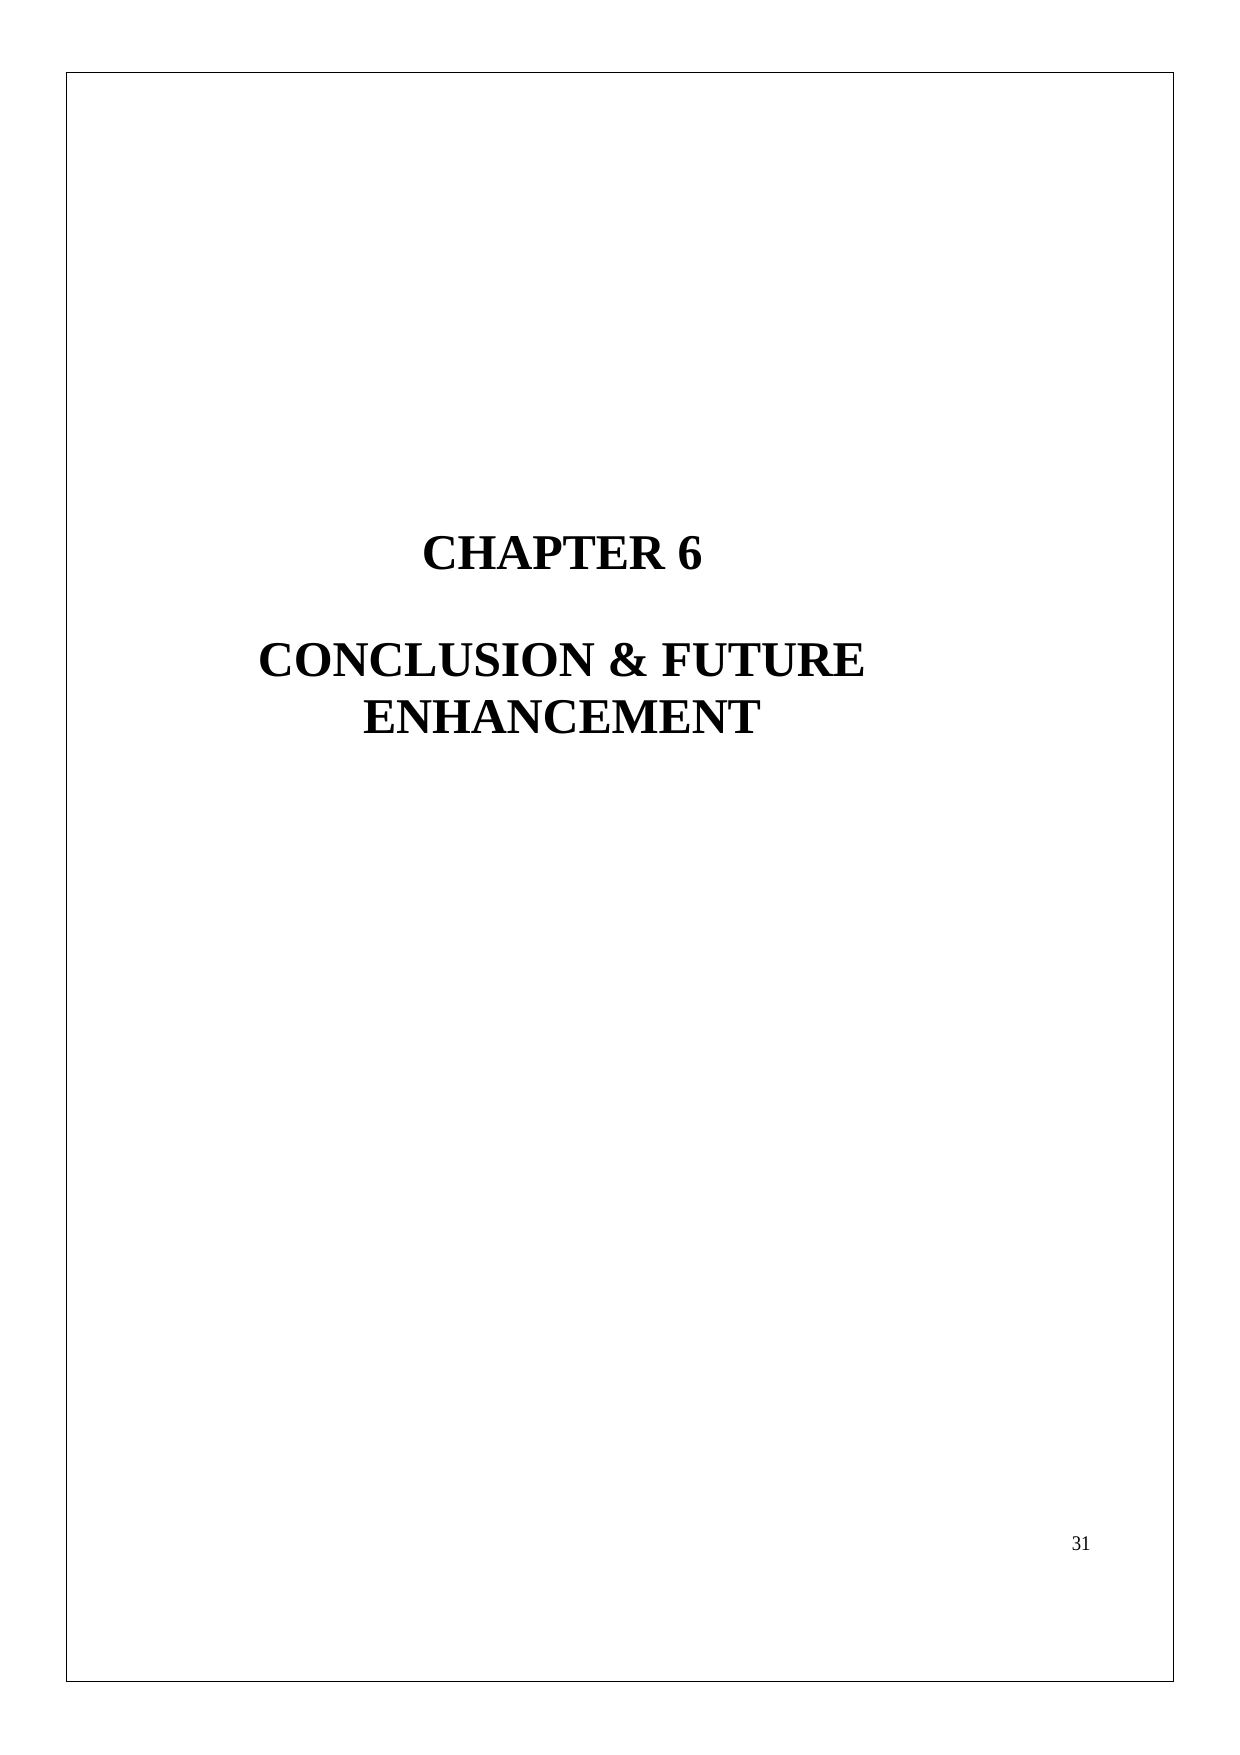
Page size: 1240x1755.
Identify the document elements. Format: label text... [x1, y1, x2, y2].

text 31 [175, 1531, 1090, 1555]
text CHAPTER 6 [194, 522, 930, 580]
text CONCLUSION & FUTURE ENHANCEMENT [194, 629, 930, 744]
